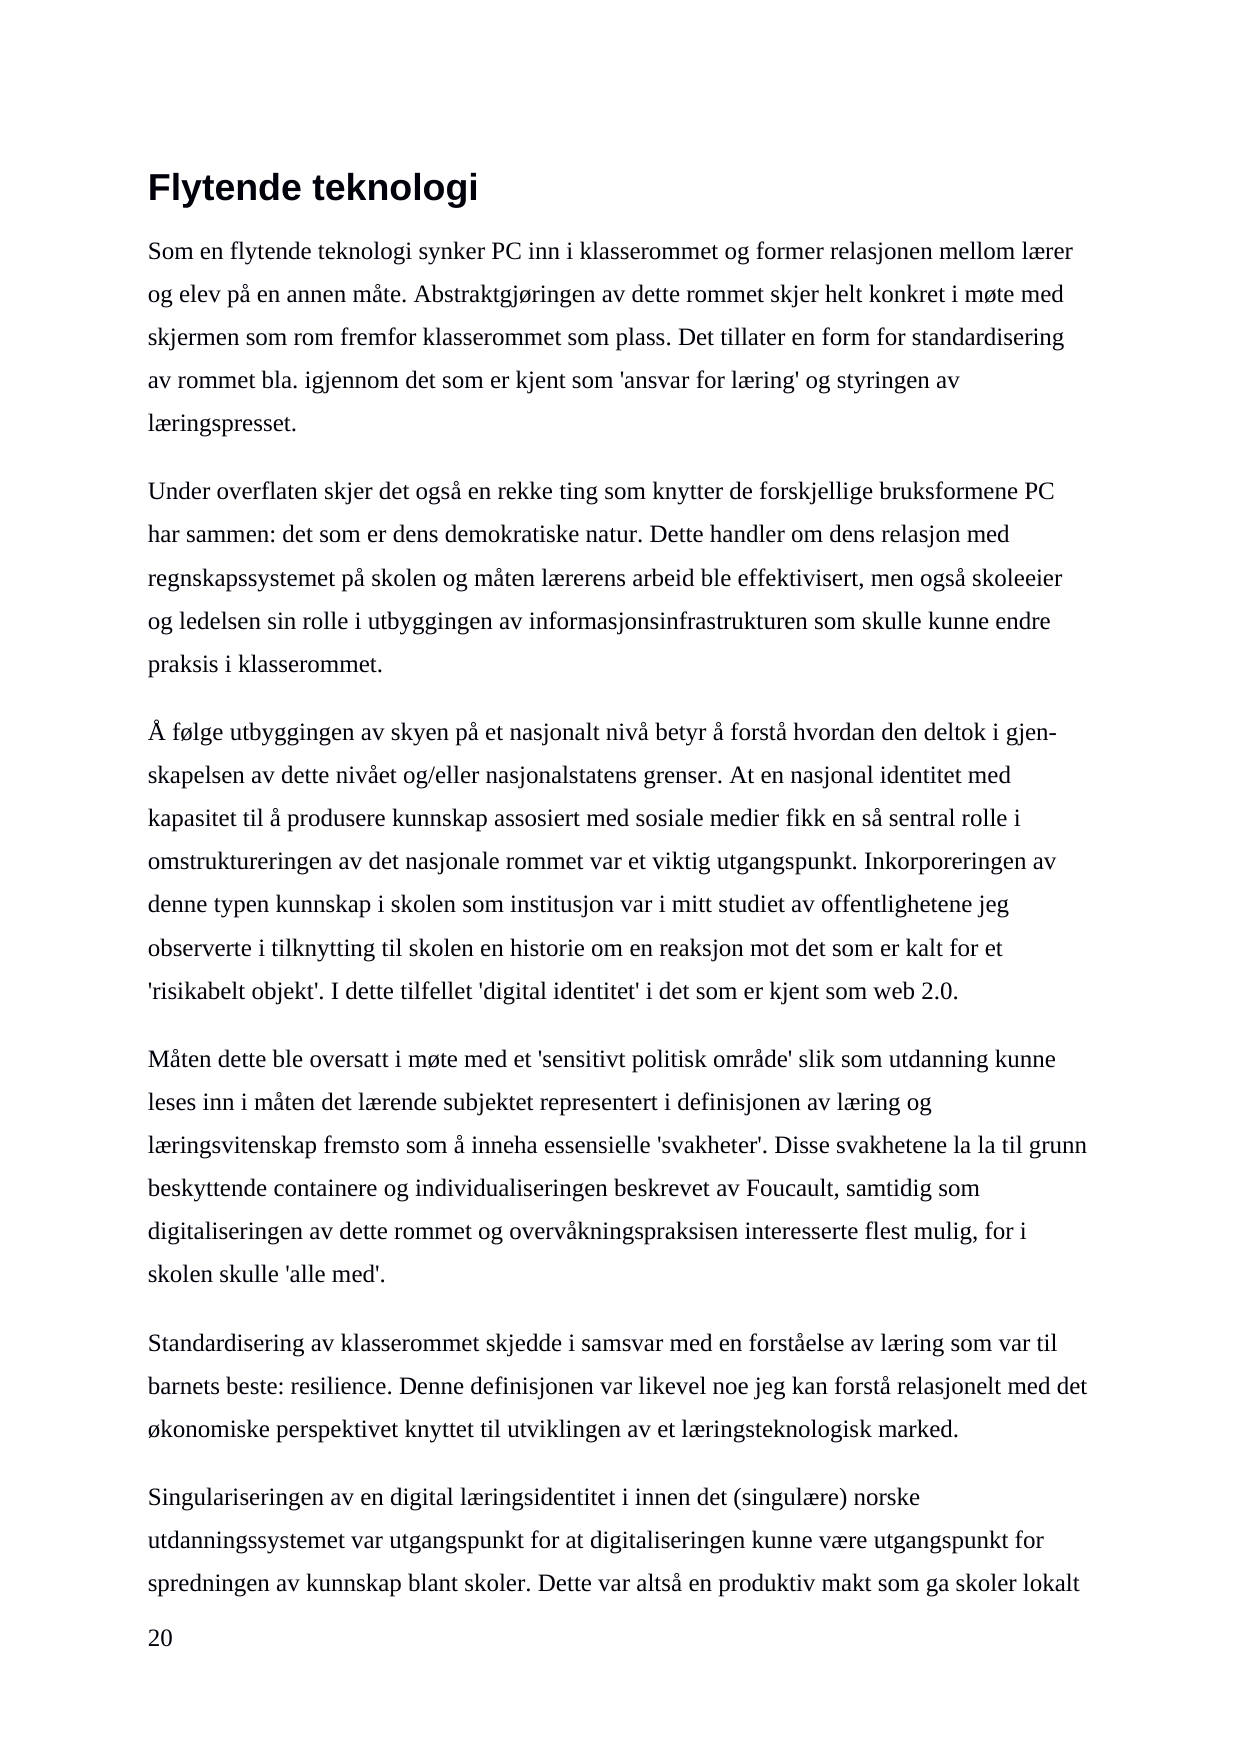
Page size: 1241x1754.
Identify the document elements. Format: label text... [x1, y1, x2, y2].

text Singulariseringen av en digital læringsidentitet i innen det (singulære) norske utdanningssystemet var utgangspunkt for at digitaliseringen kunne være utgangspunkt for spredningen av kunnskap blant skoler. Dette var altså en produktiv makt som ga skoler lokalt [148, 1482, 1092, 1597]
subtitle Flytende teknologi [148, 165, 1092, 208]
text Å følge utbyggingen av skyen på et nasjonalt nivå betyr å forstå hvordan den deltok i gjen-skapelsen av dette nivået og/eller nasjonalstatens grenser. At en nasjonal identitet med kapasitet til å produsere kunnskap assosiert med sosiale medier fikk en så sentral rolle i omstruktureringen av det nasjonale rommet var et viktig utgangspunkt. Inkorporeringen av denne typen kunnskap i skolen som institusjon var i mitt studiet av offentlighetene jeg observerte i tilknytting til skolen en historie om en reaksjon mot det som er kalt for et 'risikabelt objekt'. I dette tilfellet 'digital identitet' i det som er kjent som web 2.0. [148, 717, 1092, 1004]
text Som en flytende teknologi synker PC inn i klasserommet og former relasjonen mellom lærer og elev på en annen måte. Abstraktgjøringen av dette rommet skjer helt konkret i møte med skjermen som rom fremfor klasserommet som plass. Det tillater en form for standardisering av rommet bla. igjennom det som er kjent som 'ansvar for læring' og styringen av læringspresset. [148, 236, 1092, 437]
text Måten dette ble oversatt i møte med et 'sensitivt politisk område' slik som utdanning kunne leses inn i måten det lærende subjektet representert i definisjonen av læring og læringsvitenskap fremsto som å inneha essensielle 'svakheter'. Disse svakhetene la la til grunn beskyttende containere og individualiseringen beskrevet av Foucault, samtidig som digitaliseringen av dette rommet og overvåkningspraksisen interesserte flest mulig, for i skolen skulle 'alle med'. [148, 1044, 1092, 1288]
text Standardisering av klasserommet skjedde i samsvar med en forståelse av læring som var til barnets beste: resilience. Denne definisjonen var likevel noe jeg kan forstå relasjonelt med det økonomiske perspektivet knyttet til utviklingen av et læringsteknologisk marked. [148, 1328, 1092, 1443]
text Under overflaten skjer det også en rekke ting som knytter de forskjellige bruksformene PC har sammen: det som er dens demokratiske natur. Dette handler om dens relasjon med regnskapssystemet på skolen og måten lærerens arbeid ble effektivisert, men også skoleeier og ledelsen sin rolle i utbyggingen av informasjonsinfrastrukturen som skulle kunne endre praksis i klasserommet. [148, 476, 1092, 678]
